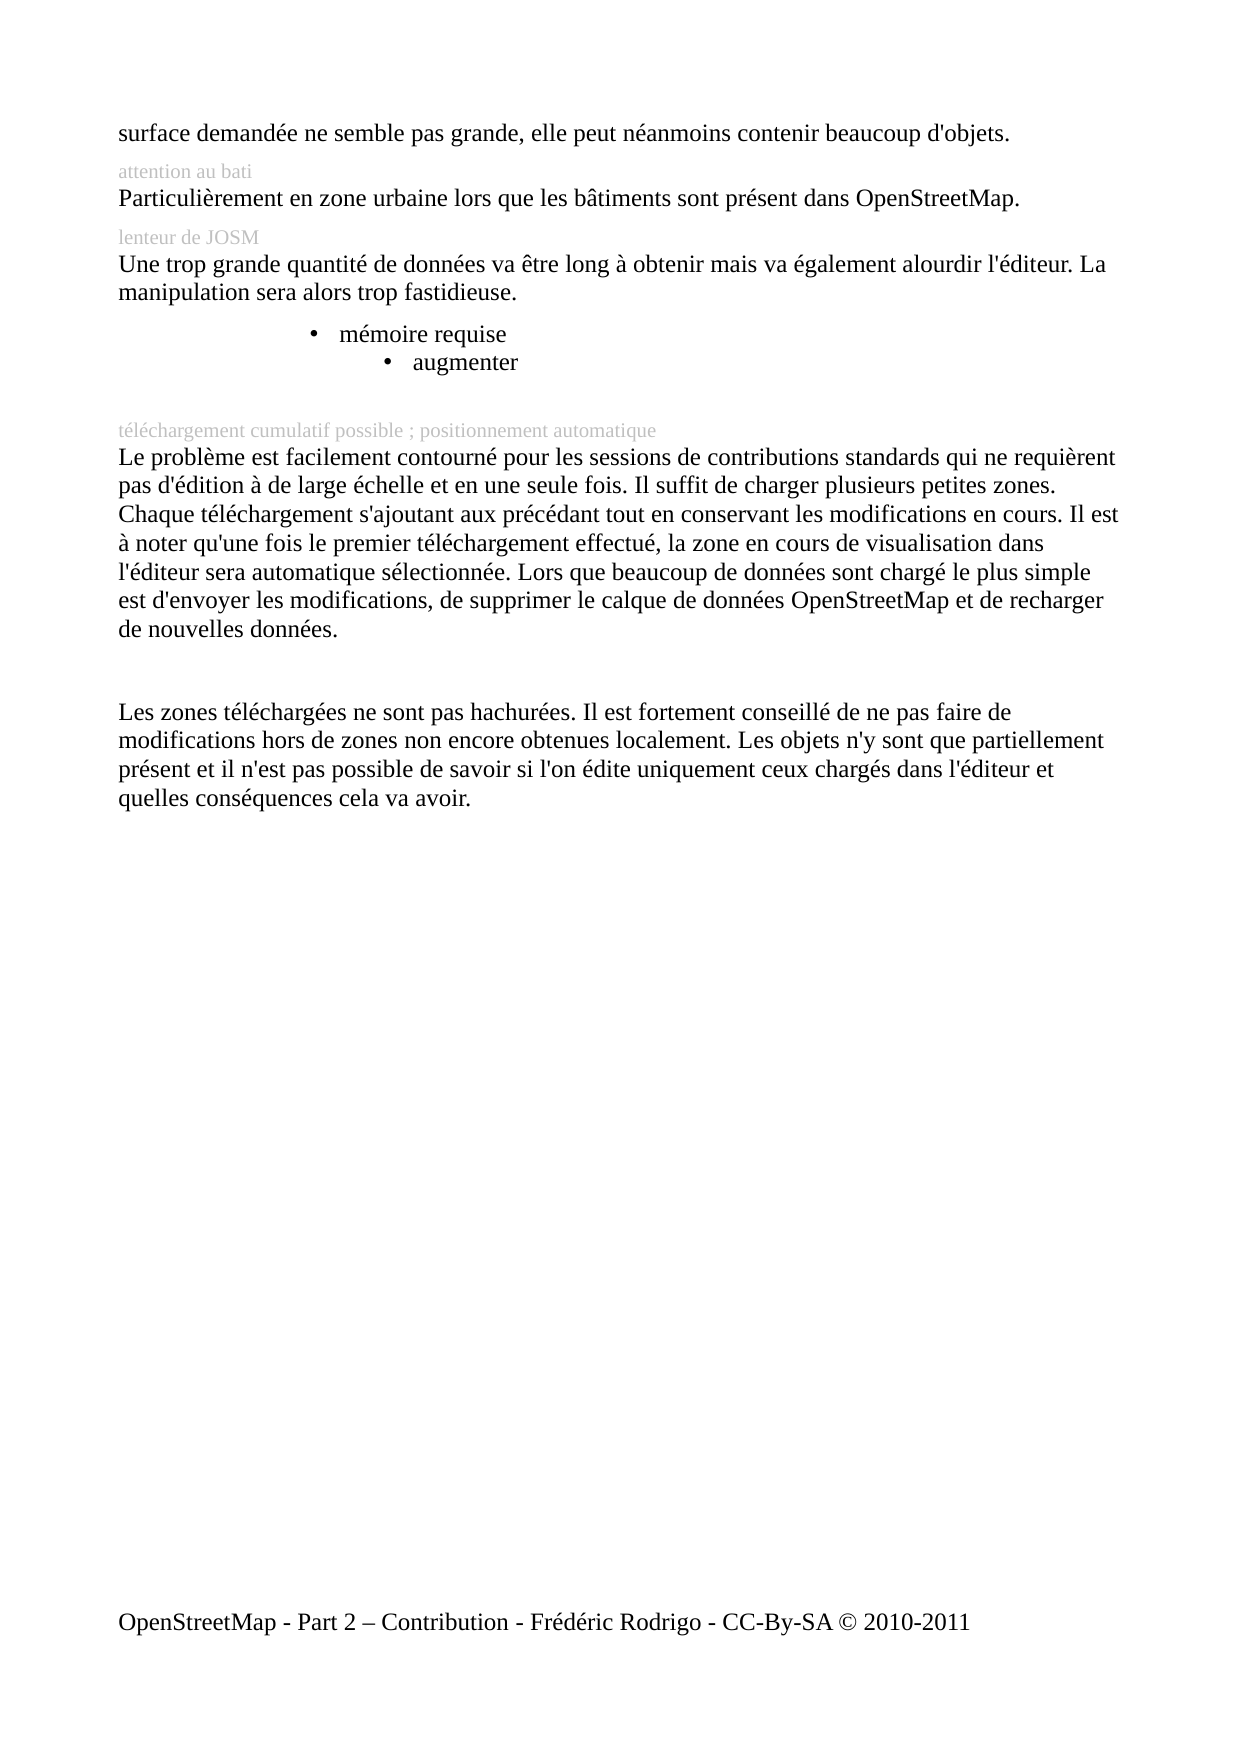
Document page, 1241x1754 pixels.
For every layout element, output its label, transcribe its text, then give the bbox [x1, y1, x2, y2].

text Le problème est facilement contourné pour les sessions de contributions standards qui ne requièrent pas d'édition à de large échelle et en une seule fois. Il suffit de charger plusieurs petites zones. Chaque téléchargement s'ajoutant aux précédant tout en conservant les modifications en cours. Il est à noter qu'une fois le premier téléchargement effectué, la zone en cours de visualisation dans l'éditeur sera automatique sélectionnée. Lors que beaucoup de données sont chargé le plus simple est d'envoyer les modifications, de supprimer le calque de données OpenStreetMap et de recharger de nouvelles données. [118, 442, 1122, 643]
list mémoire requise [309, 319, 1122, 347]
text surface demandée ne semble pas grande, elle peut néanmoins contenir beaucoup d'objets. [118, 118, 1122, 147]
text Une trop grande quantité de données va être long à obtenir mais va également alourdir l'éditeur. La manipulation sera alors trop fastidieuse. [118, 249, 1122, 306]
text lenteur de JOSM [118, 225, 1122, 249]
text téléchargement cumulatif possible ; positionnement automatique [118, 417, 1122, 442]
text Les zones téléchargées ne sont pas hachurées. Il est fortement conseillé de ne pas faire de modifications hors de zones non encore obtenues localement. Les objets n'y sont que partiellement présent et il n'est pas possible de savoir si l'on édite uniquement ceux chargés dans l'éditeur et quelles conséquences cela va avoir. [118, 697, 1122, 812]
list augmenter [383, 347, 1122, 376]
text attention au bati [118, 159, 1122, 183]
text Particulièrement en zone urbaine lors que les bâtiments sont présent dans OpenStreetMap. [118, 183, 1122, 212]
